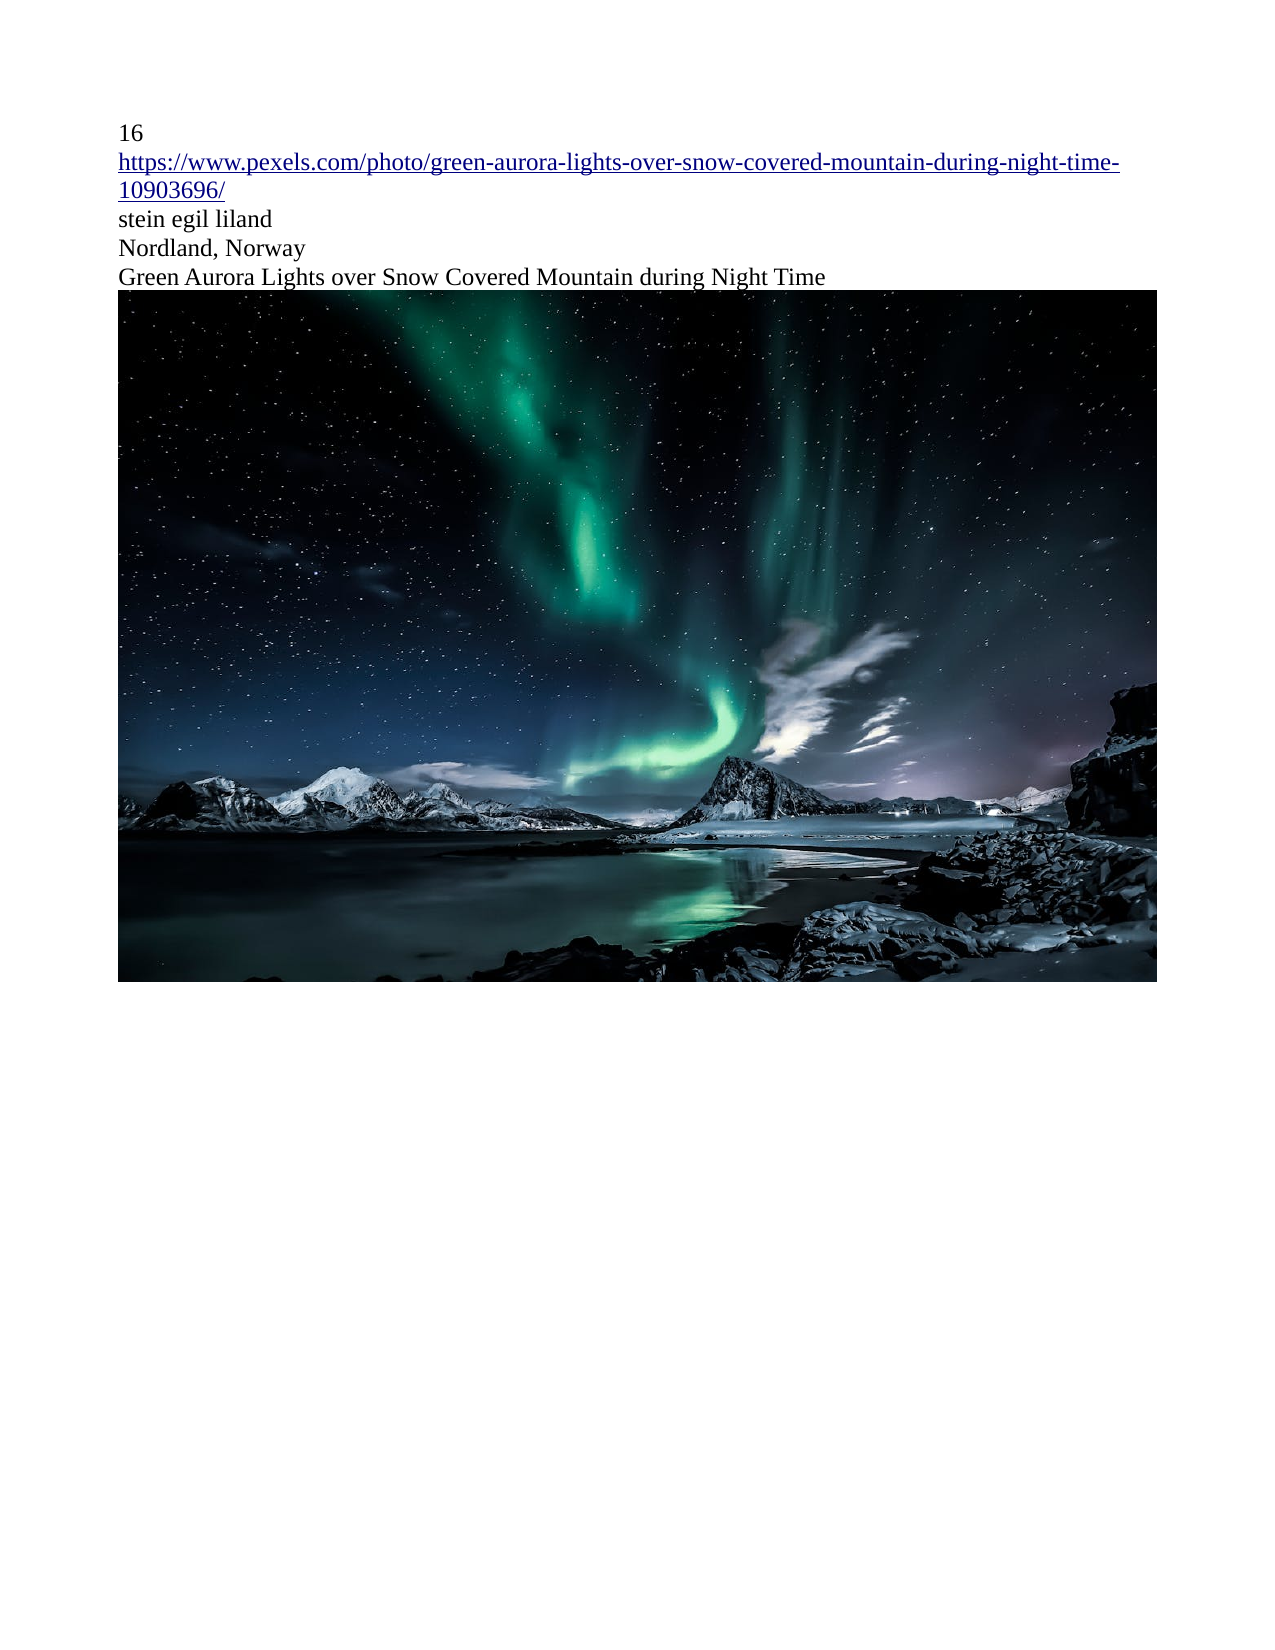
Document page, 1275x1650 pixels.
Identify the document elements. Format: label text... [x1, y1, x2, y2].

text 16 [118, 118, 1157, 147]
text stein egil liland [118, 204, 1157, 233]
text https://www.pexels.com/photo/green-aurora-lights-over-snow-covered-mountain-during-night-time-10903696/ [118, 147, 1157, 204]
text Green Aurora Lights over Snow Covered Mountain during Night Time [118, 262, 1157, 290]
picture [118, 290, 1157, 982]
text Nordland, Norway [118, 233, 1157, 262]
